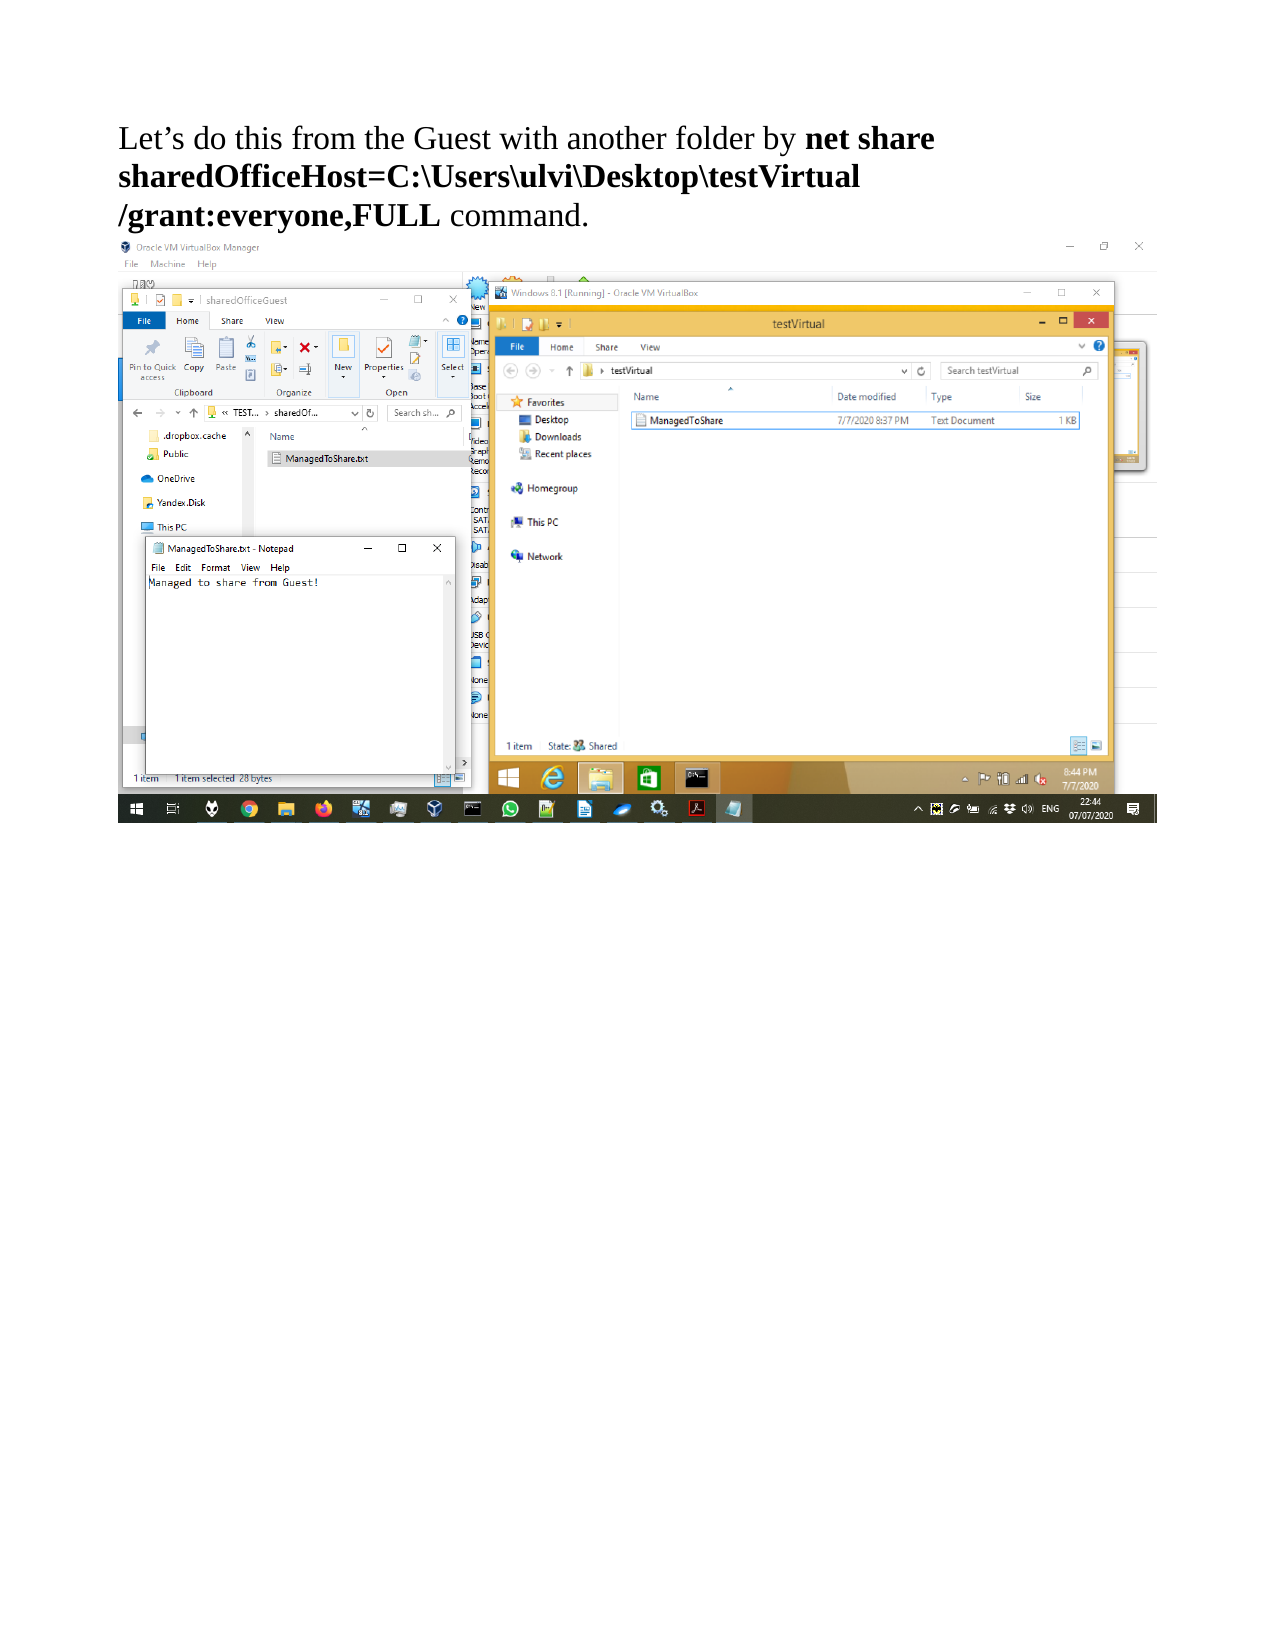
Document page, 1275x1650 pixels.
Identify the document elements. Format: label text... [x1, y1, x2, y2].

picture [118, 238, 1157, 823]
text Let’s do this from the Guest with another folder by net share sharedOfficeHost=C:\Users\ulvi\Desktop\testVirtual /grant:everyone,FULL command. [118, 118, 1157, 233]
